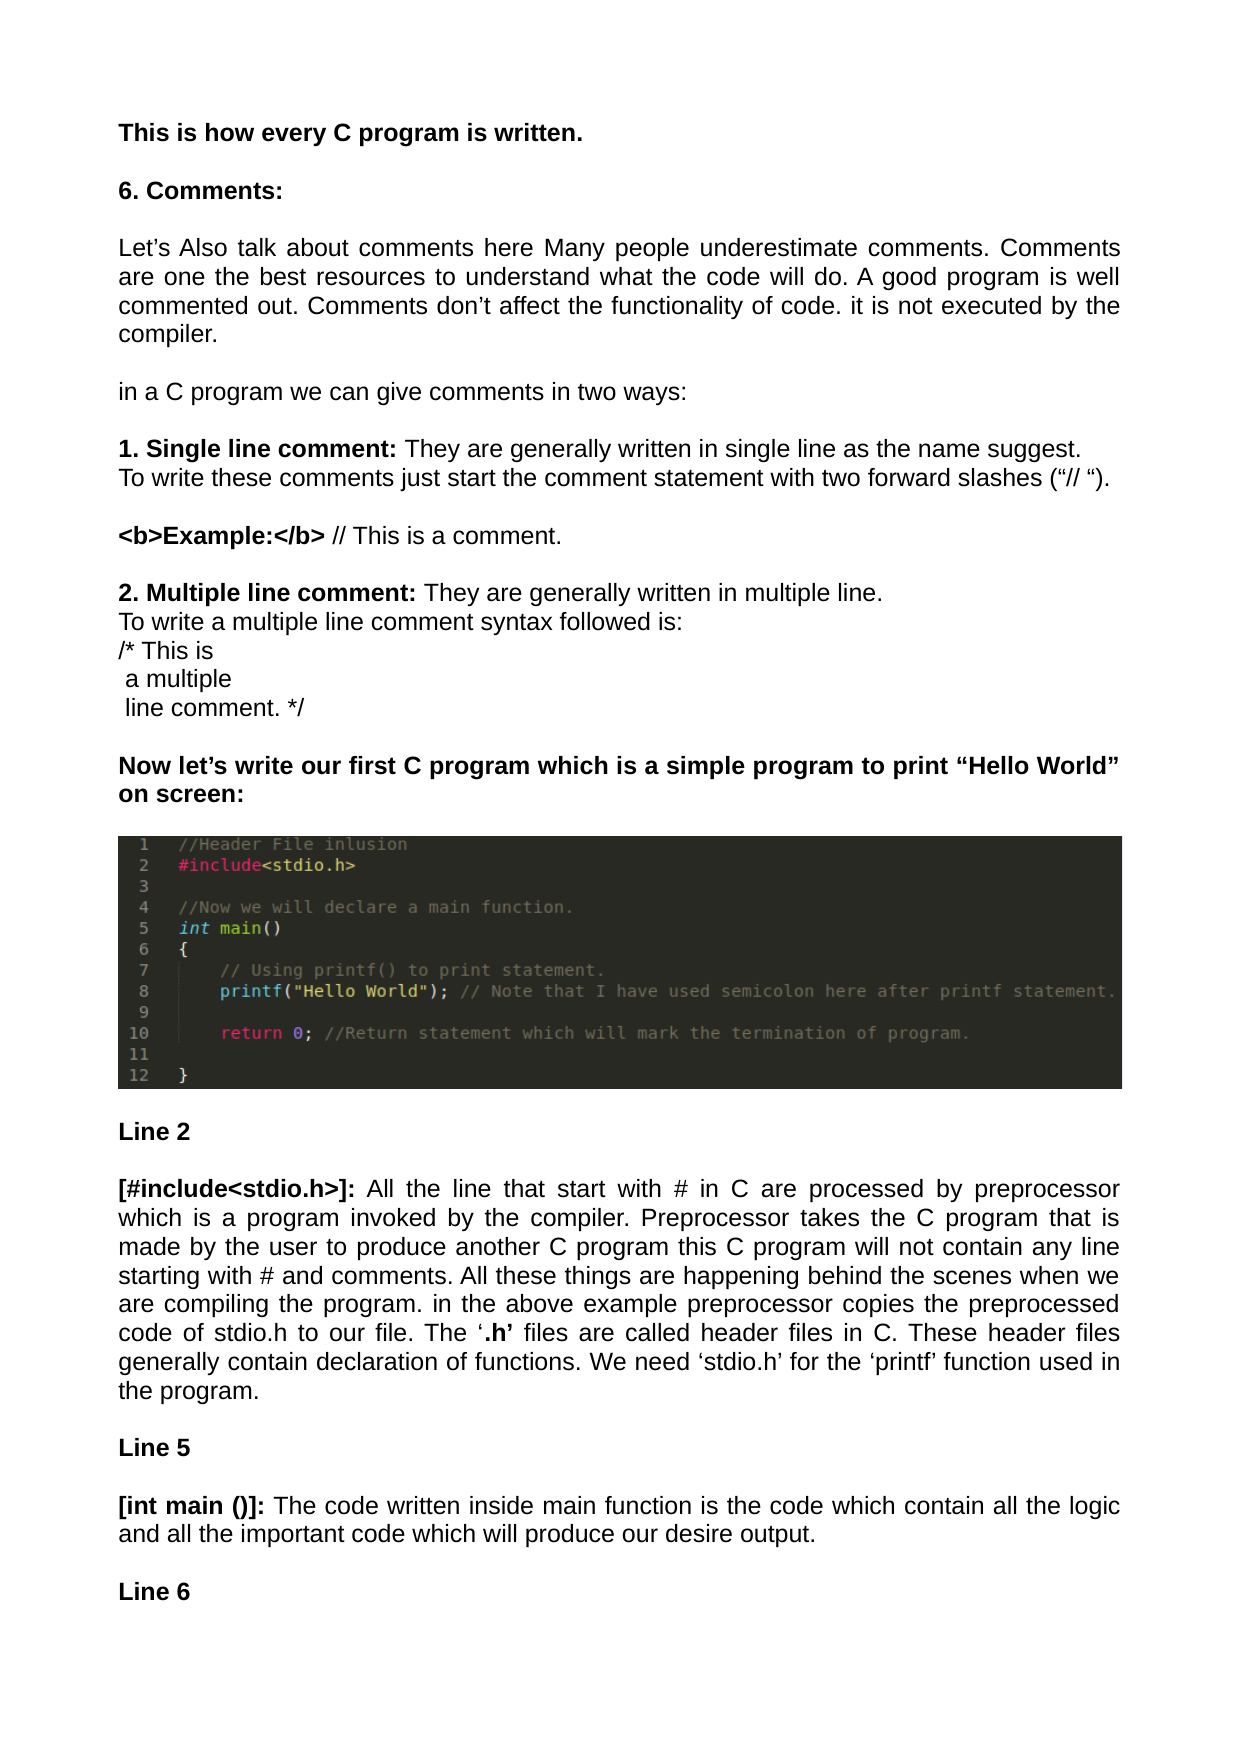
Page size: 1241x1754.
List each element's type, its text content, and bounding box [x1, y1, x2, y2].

text Line 2 [118, 1117, 1122, 1146]
text This is how every C program is written. [118, 118, 1122, 147]
text Line 5 [118, 1433, 1122, 1462]
text To write a multiple line comment syntax followed is: [118, 607, 1122, 636]
text 2. Multiple line comment: They are generally written in multiple line. [118, 578, 1122, 607]
text /* This is [118, 636, 1122, 664]
text Line 6 [118, 1577, 1122, 1606]
text a multiple [118, 664, 1122, 693]
text line comment. */ [118, 693, 1122, 722]
text [int main ()]: The code written inside main function is the code which contain all the logic and all the important code which will produce our desire output. [118, 1491, 1122, 1548]
text 6. Comments: [118, 176, 1122, 204]
text in a C program we can give comments in two ways: [118, 377, 1122, 406]
text <b>Example:</b> // This is a comment. [118, 521, 1122, 549]
text Let’s Also talk about comments here Many people underestimate comments. Comments are one the best resources to understand what the code will do. A good program is well commented out. Comments don’t affect the functionality of code. it is not executed by the compiler. [118, 233, 1122, 348]
text Now let’s write our first C program which is a simple program to print “Hello World” on screen: [118, 751, 1122, 808]
text [#include<stdio.h>]: All the line that start with # in C are processed by preprocessor which is a program invoked by the compiler. Preprocessor takes the C program that is made by the user to produce another C program this C program will not contain any line starting with # and comments. All these things are happening behind the scenes when we are compiling the program. in the above example preprocessor copies the preprocessed code of stdio.h to our file. The ‘.h’ files are called header files in C. These header files generally contain declaration of functions. We need ‘stdio.h’ for the ‘printf’ function used in the program. [118, 1174, 1122, 1404]
text 1. Single line comment: They are generally written in single line as the name suggest. [118, 434, 1122, 463]
text To write these comments just start the comment statement with two forward slashes (“// “). [118, 463, 1122, 492]
